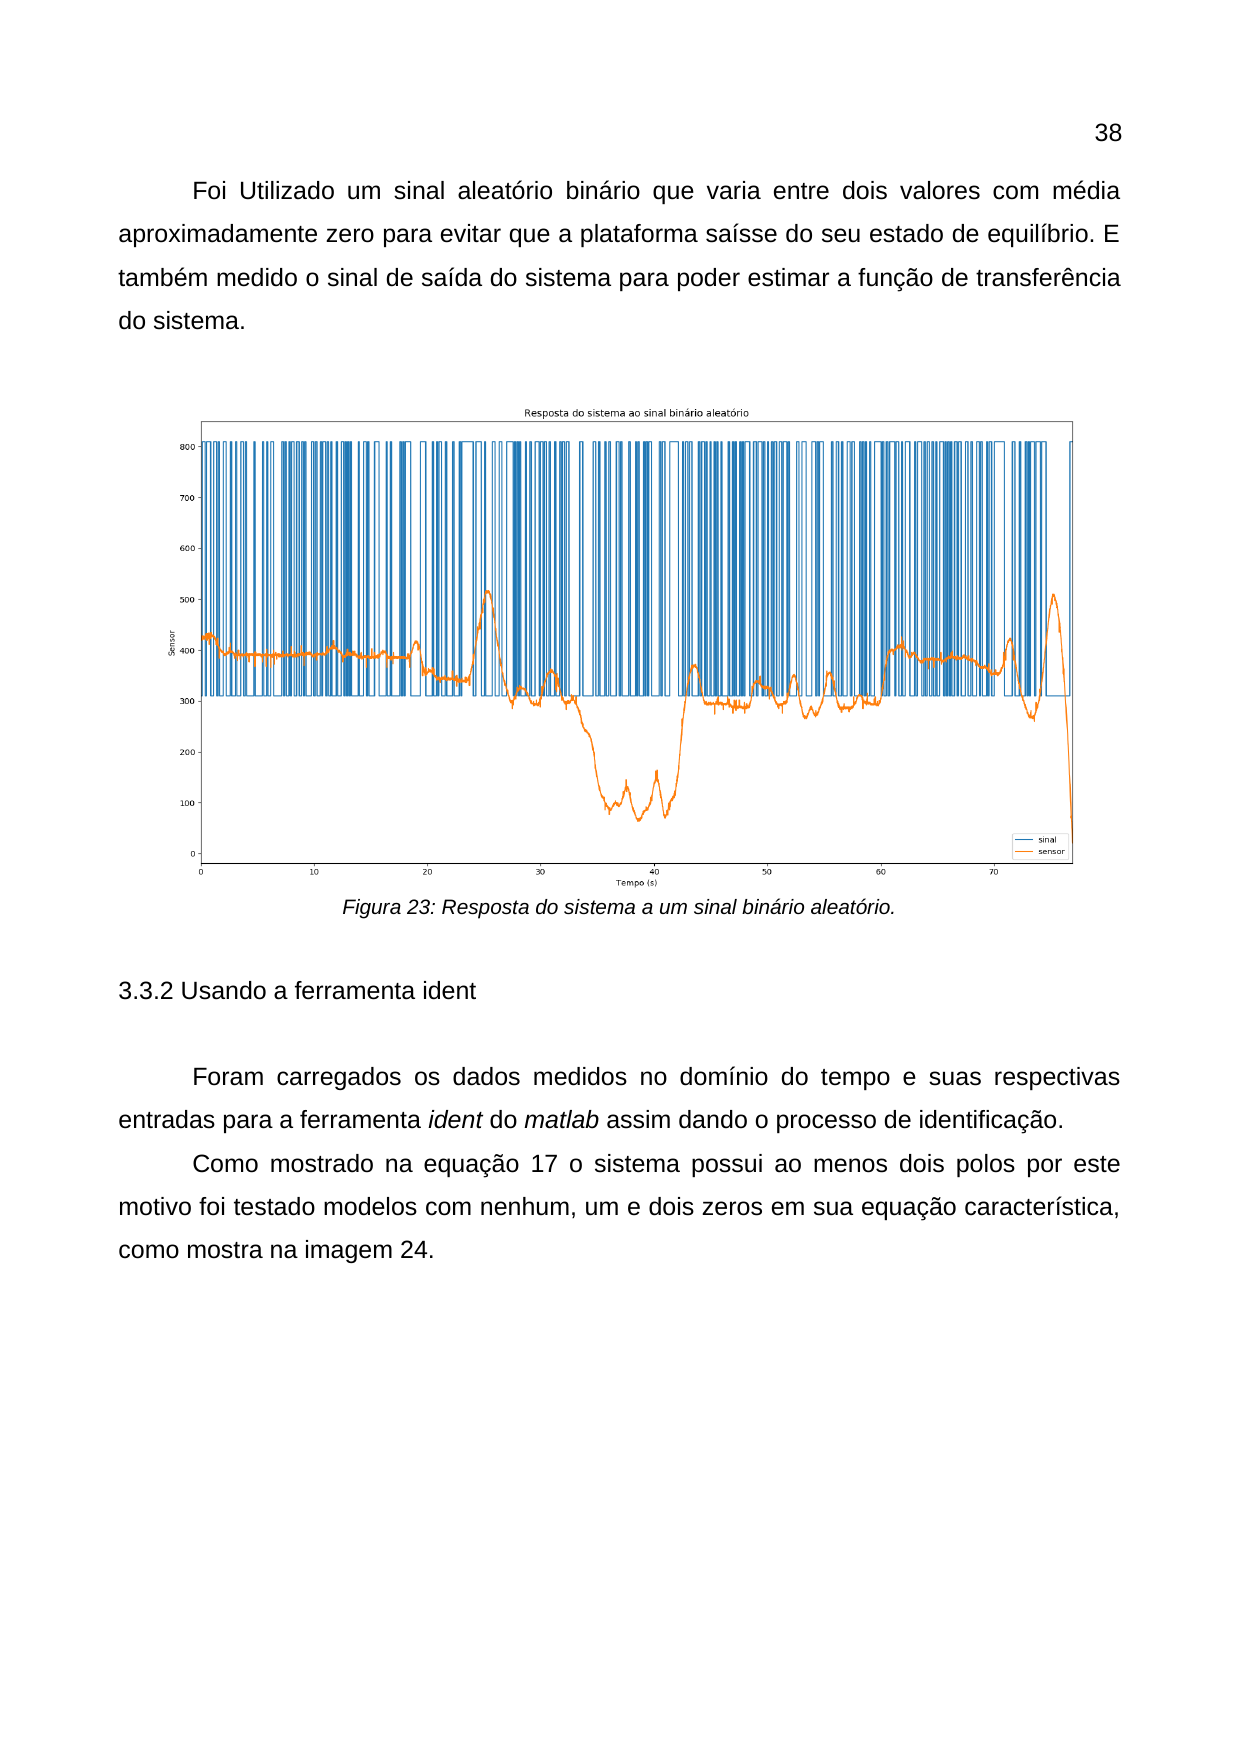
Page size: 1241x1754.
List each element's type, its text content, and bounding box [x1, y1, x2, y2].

text Foi Utilizado um sinal aleatório binário que varia entre dois valores com média aproximadamente zero para evitar que a plataforma saísse do seu estado de equilíbrio. E também medido o sinal de saída do sistema para poder estimar a função de transferência do sistema. [118, 176, 1122, 334]
text Como mostrado na equação 17 o sistema possui ao menos dois polos por este motivo foi testado modelos com nenhum, um e dois zeros em sua equação característica, como mostra na imagem 24. [118, 1148, 1122, 1263]
picture [163, 404, 1077, 891]
text Foram carregados os dados medidos no domínio do tempo e suas respectivas entradas para a ferramenta ident do matlab assim dando o processo de identificação. [118, 1062, 1122, 1134]
subtitle 3.3.2 Usando a ferramenta ident [118, 976, 1122, 1005]
text Figura 23: Resposta do sistema a um sinal binário aleatório. [164, 891, 1077, 918]
